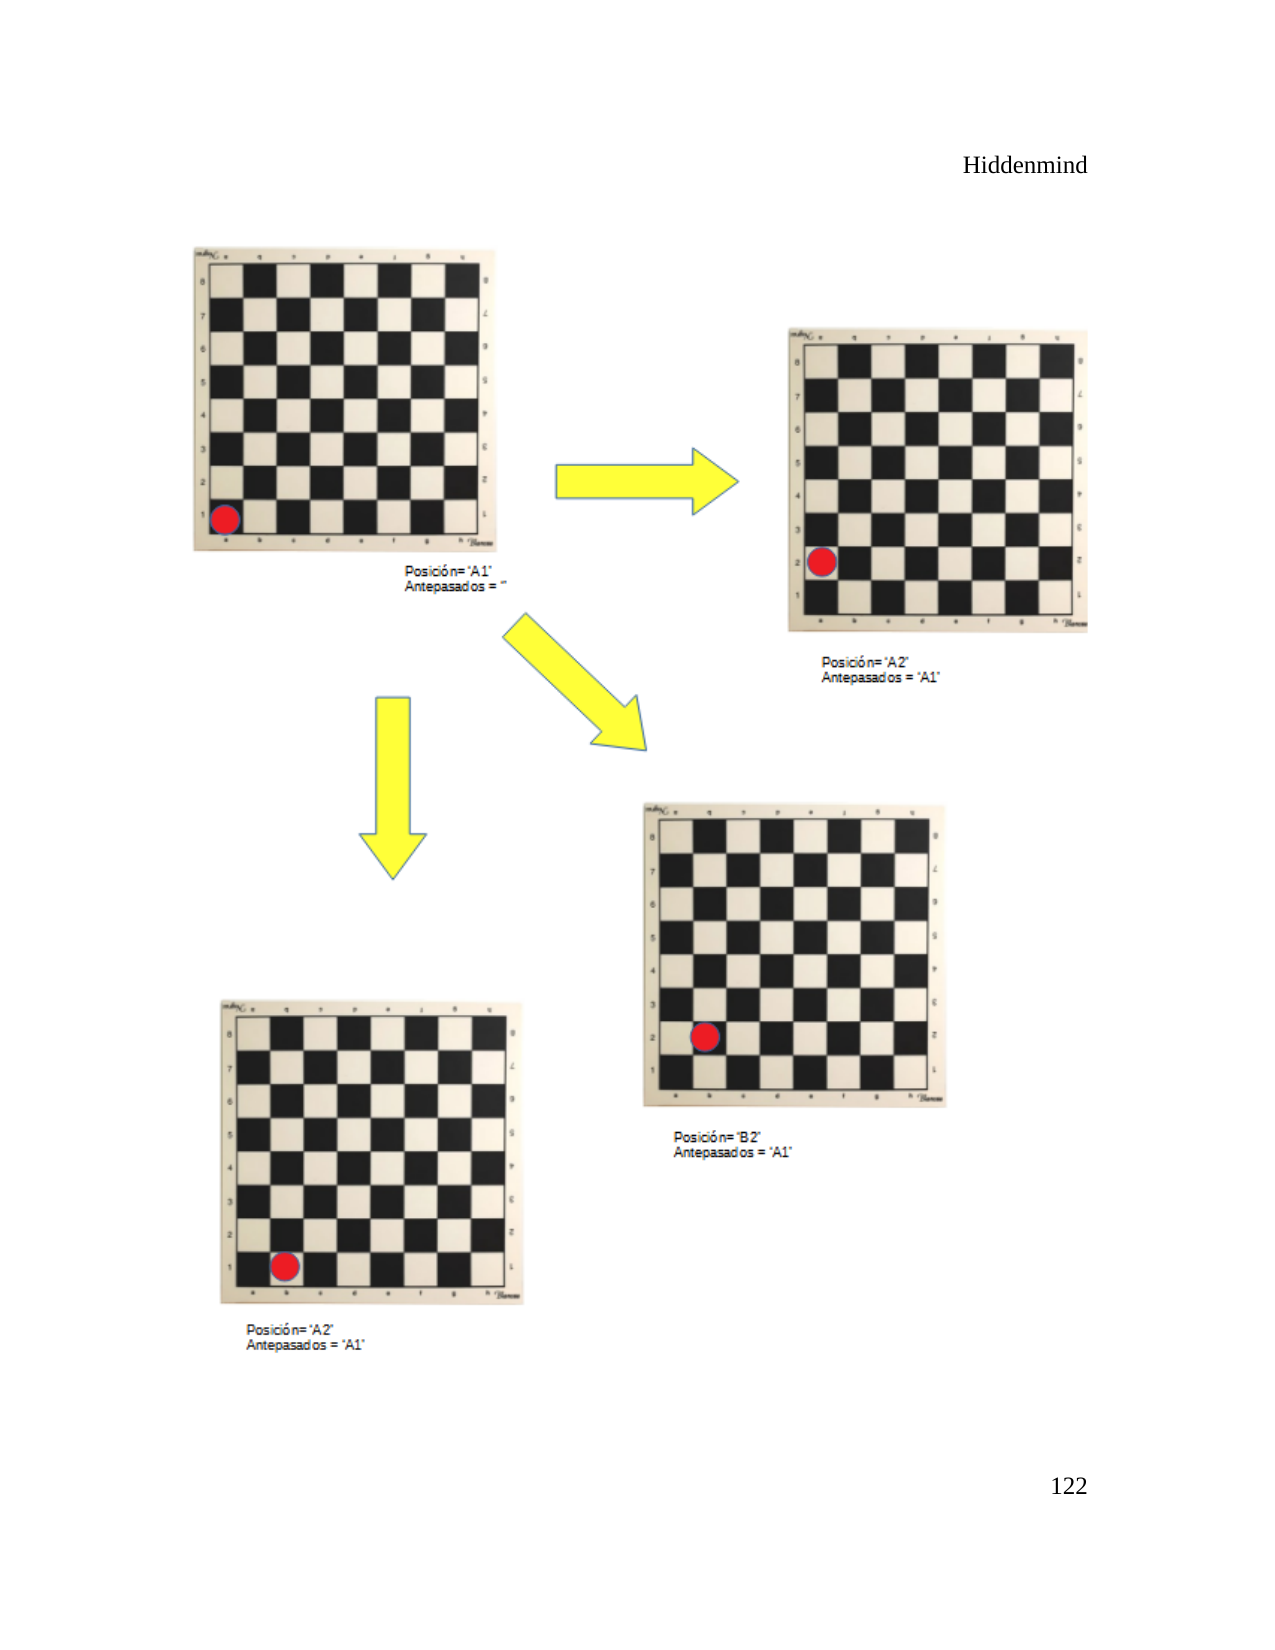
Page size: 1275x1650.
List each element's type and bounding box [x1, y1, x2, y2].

picture [187, 236, 1088, 1356]
